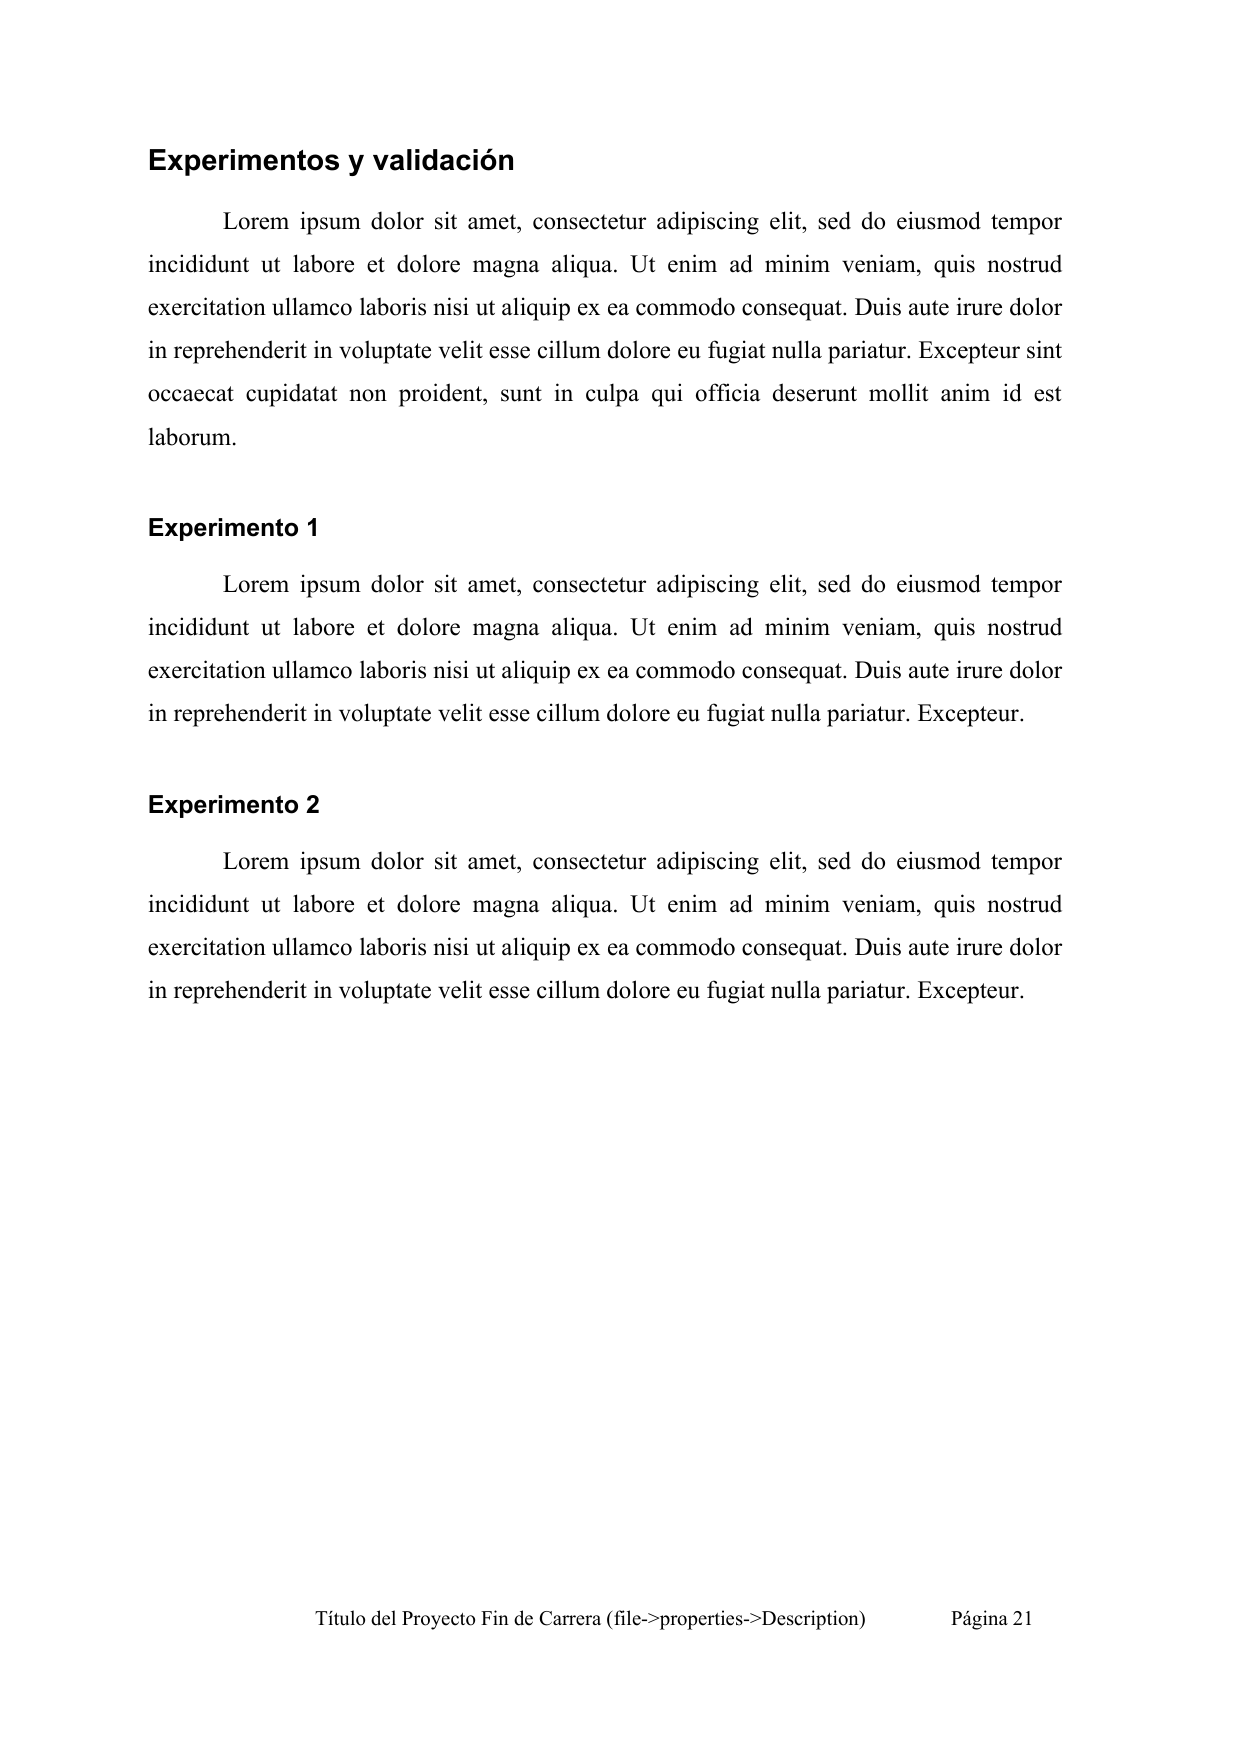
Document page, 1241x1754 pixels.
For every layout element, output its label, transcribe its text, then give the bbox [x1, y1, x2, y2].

subtitle Experimento 1 [148, 513, 1063, 542]
text Lorem ipsum dolor sit amet, consectetur adipiscing elit, sed do eiusmod tempor incididunt ut labore et dolore magna aliqua. Ut enim ad minim veniam, quis nostrud exercitation ullamco laboris nisi ut aliquip ex ea commodo consequat. Duis aute irure dolor in reprehenderit in voluptate velit esse cillum dolore eu fugiat nulla pariatur. Excepteur. [148, 846, 1063, 1004]
subtitle Experimentos y validación [148, 143, 1063, 177]
text Lorem ipsum dolor sit amet, consectetur adipiscing elit, sed do eiusmod tempor incididunt ut labore et dolore magna aliqua. Ut enim ad minim veniam, quis nostrud exercitation ullamco laboris nisi ut aliquip ex ea commodo consequat. Duis aute irure dolor in reprehenderit in voluptate velit esse cillum dolore eu fugiat nulla pariatur. Excepteur sint occaecat cupidatat non proident, sunt in culpa qui officia deserunt mollit anim id est laborum. [148, 206, 1063, 450]
text Lorem ipsum dolor sit amet, consectetur adipiscing elit, sed do eiusmod tempor incididunt ut labore et dolore magna aliqua. Ut enim ad minim veniam, quis nostrud exercitation ullamco laboris nisi ut aliquip ex ea commodo consequat. Duis aute irure dolor in reprehenderit in voluptate velit esse cillum dolore eu fugiat nulla pariatur. Excepteur. [148, 569, 1063, 727]
subtitle Experimento 2 [148, 790, 1063, 819]
